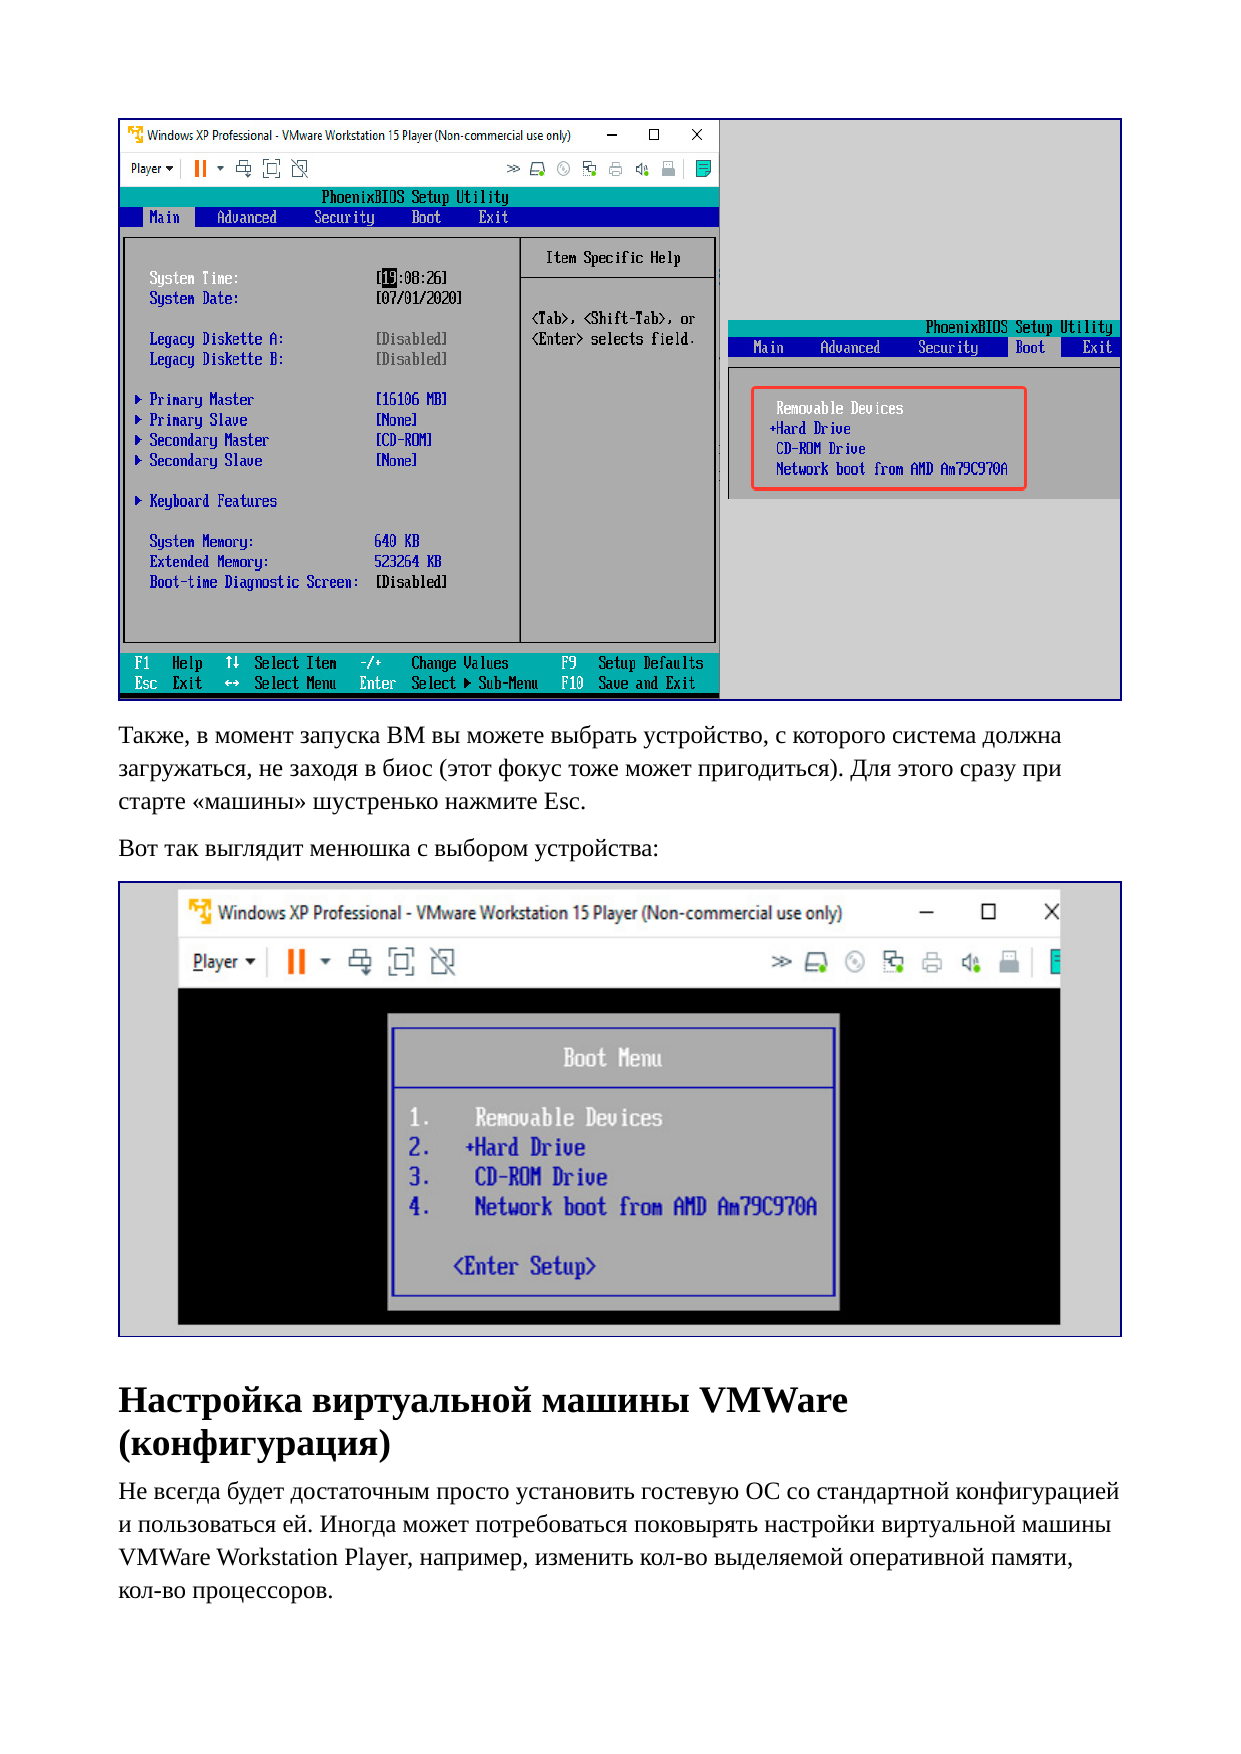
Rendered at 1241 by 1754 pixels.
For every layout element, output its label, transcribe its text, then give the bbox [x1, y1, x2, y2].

subtitle Настройка виртуальной машины VMWare (конфигурация) [118, 1377, 1122, 1463]
text Вот так выглядит менюшка с выбором устройства: [118, 833, 1122, 862]
picture [120, 120, 1120, 699]
picture [120, 883, 1120, 1336]
text Не всегда будет достаточным просто установить гостевую ОС со стандартной конфигурацией и пользоваться ей. Иногда может потребоваться поковырять настройки виртуальной машины VMWare Workstation Player, например, изменить кол-во выделяемой оперативной памяти, кол-во процессоров. [118, 1476, 1122, 1603]
text Также, в момент запуска ВМ вы можете выбрать устройство, с которого система должна загружаться, не заходя в биос (этот фокус тоже может пригодиться). Для этого сразу при старте «машины» шустренько нажмите Esc. [118, 720, 1122, 814]
